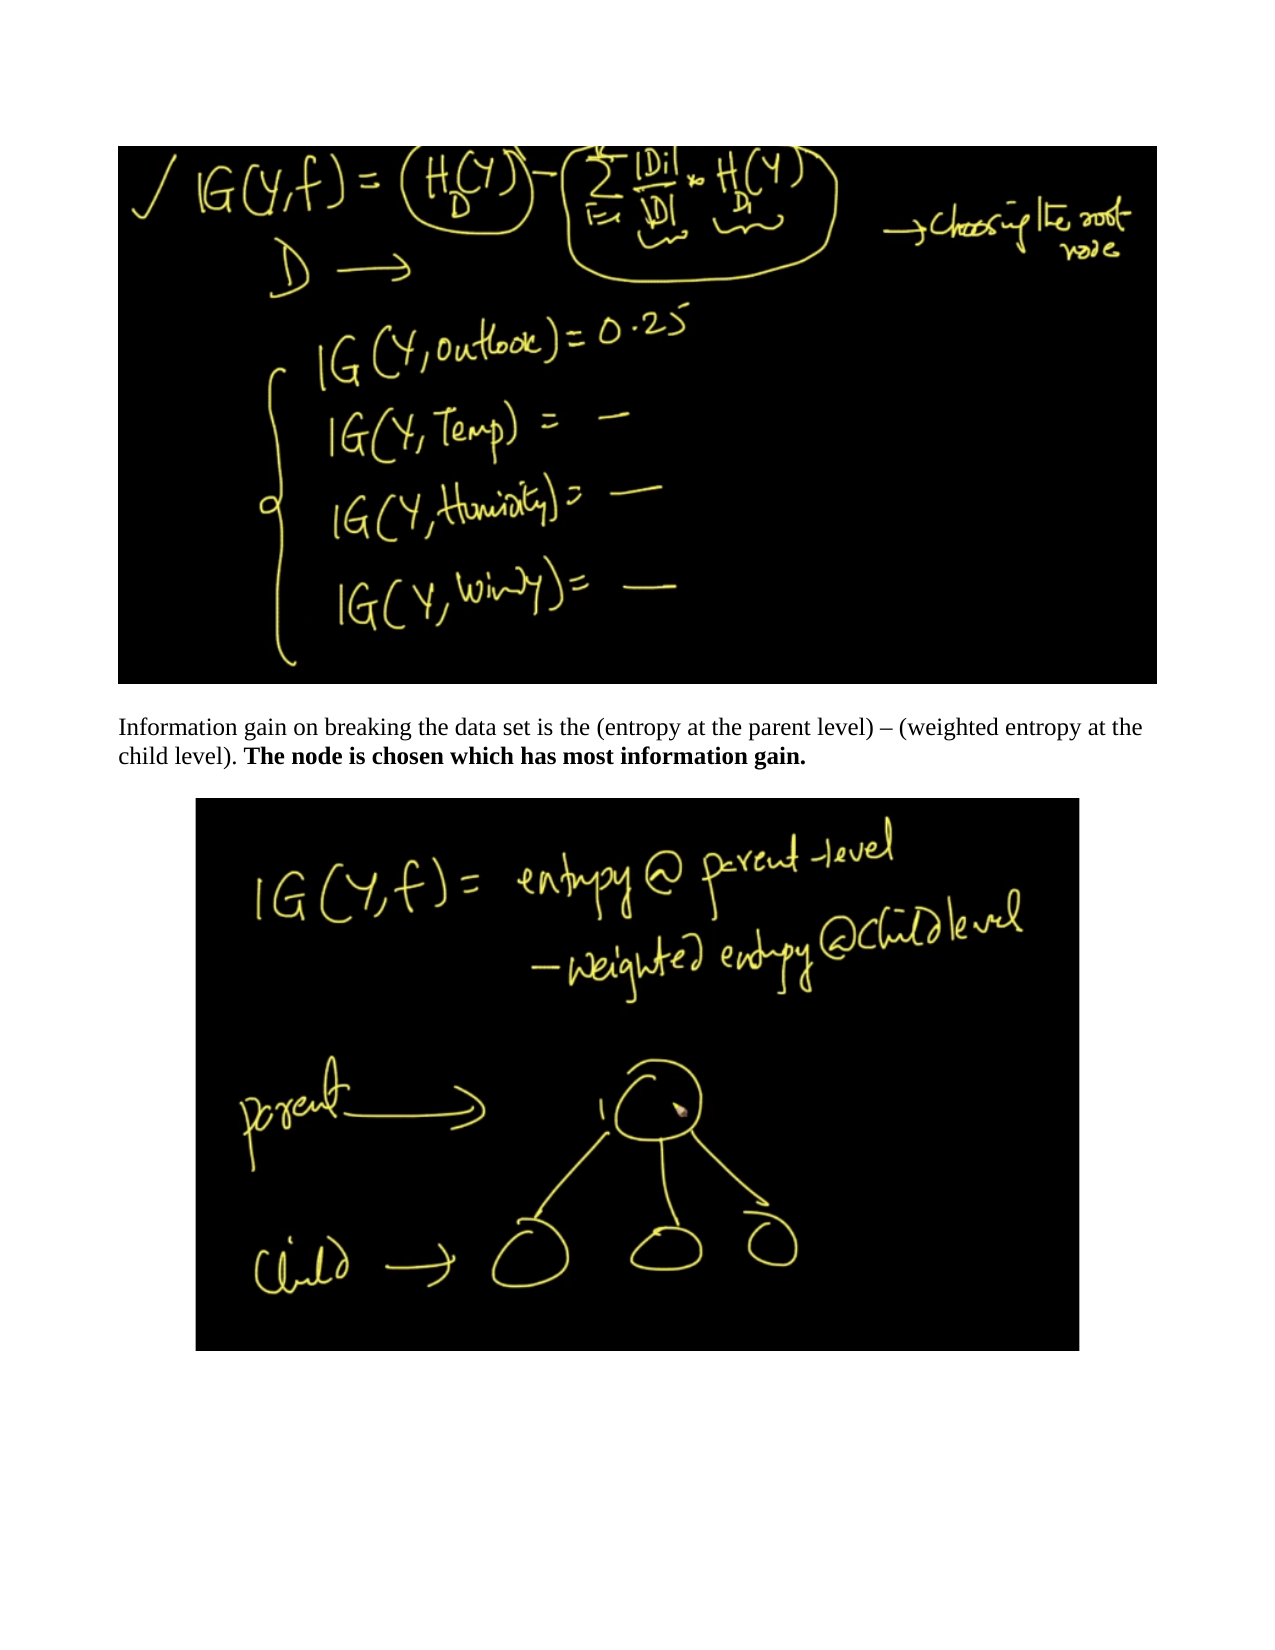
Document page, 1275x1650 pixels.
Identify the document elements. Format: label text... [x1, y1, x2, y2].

picture [195, 798, 1080, 1351]
text Information gain on breaking the data set is the (entropy at the parent level) – (weighted entropy at the child level). The node is chosen which has most information gain. [118, 712, 1157, 769]
picture [118, 146, 1157, 684]
